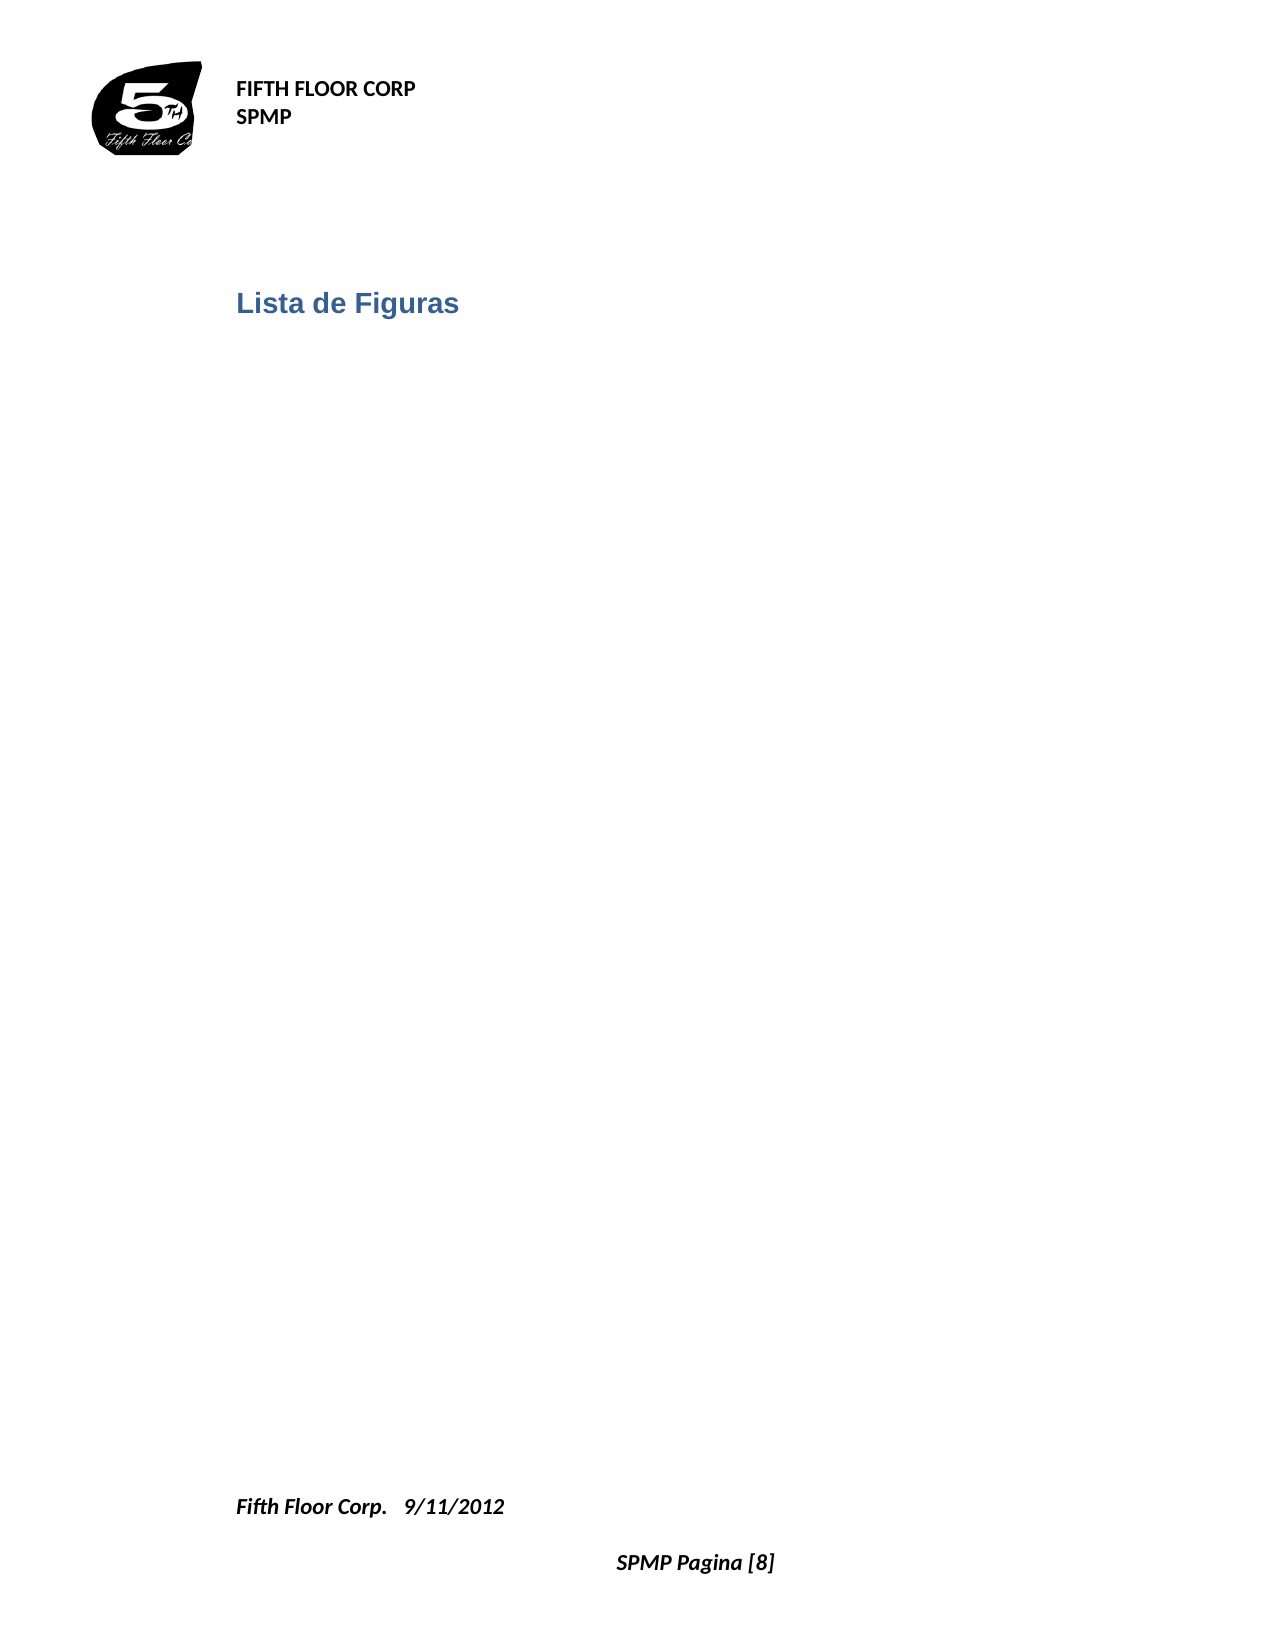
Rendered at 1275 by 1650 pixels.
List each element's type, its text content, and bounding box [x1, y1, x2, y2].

subtitle Lista de Figuras [236, 286, 1098, 320]
